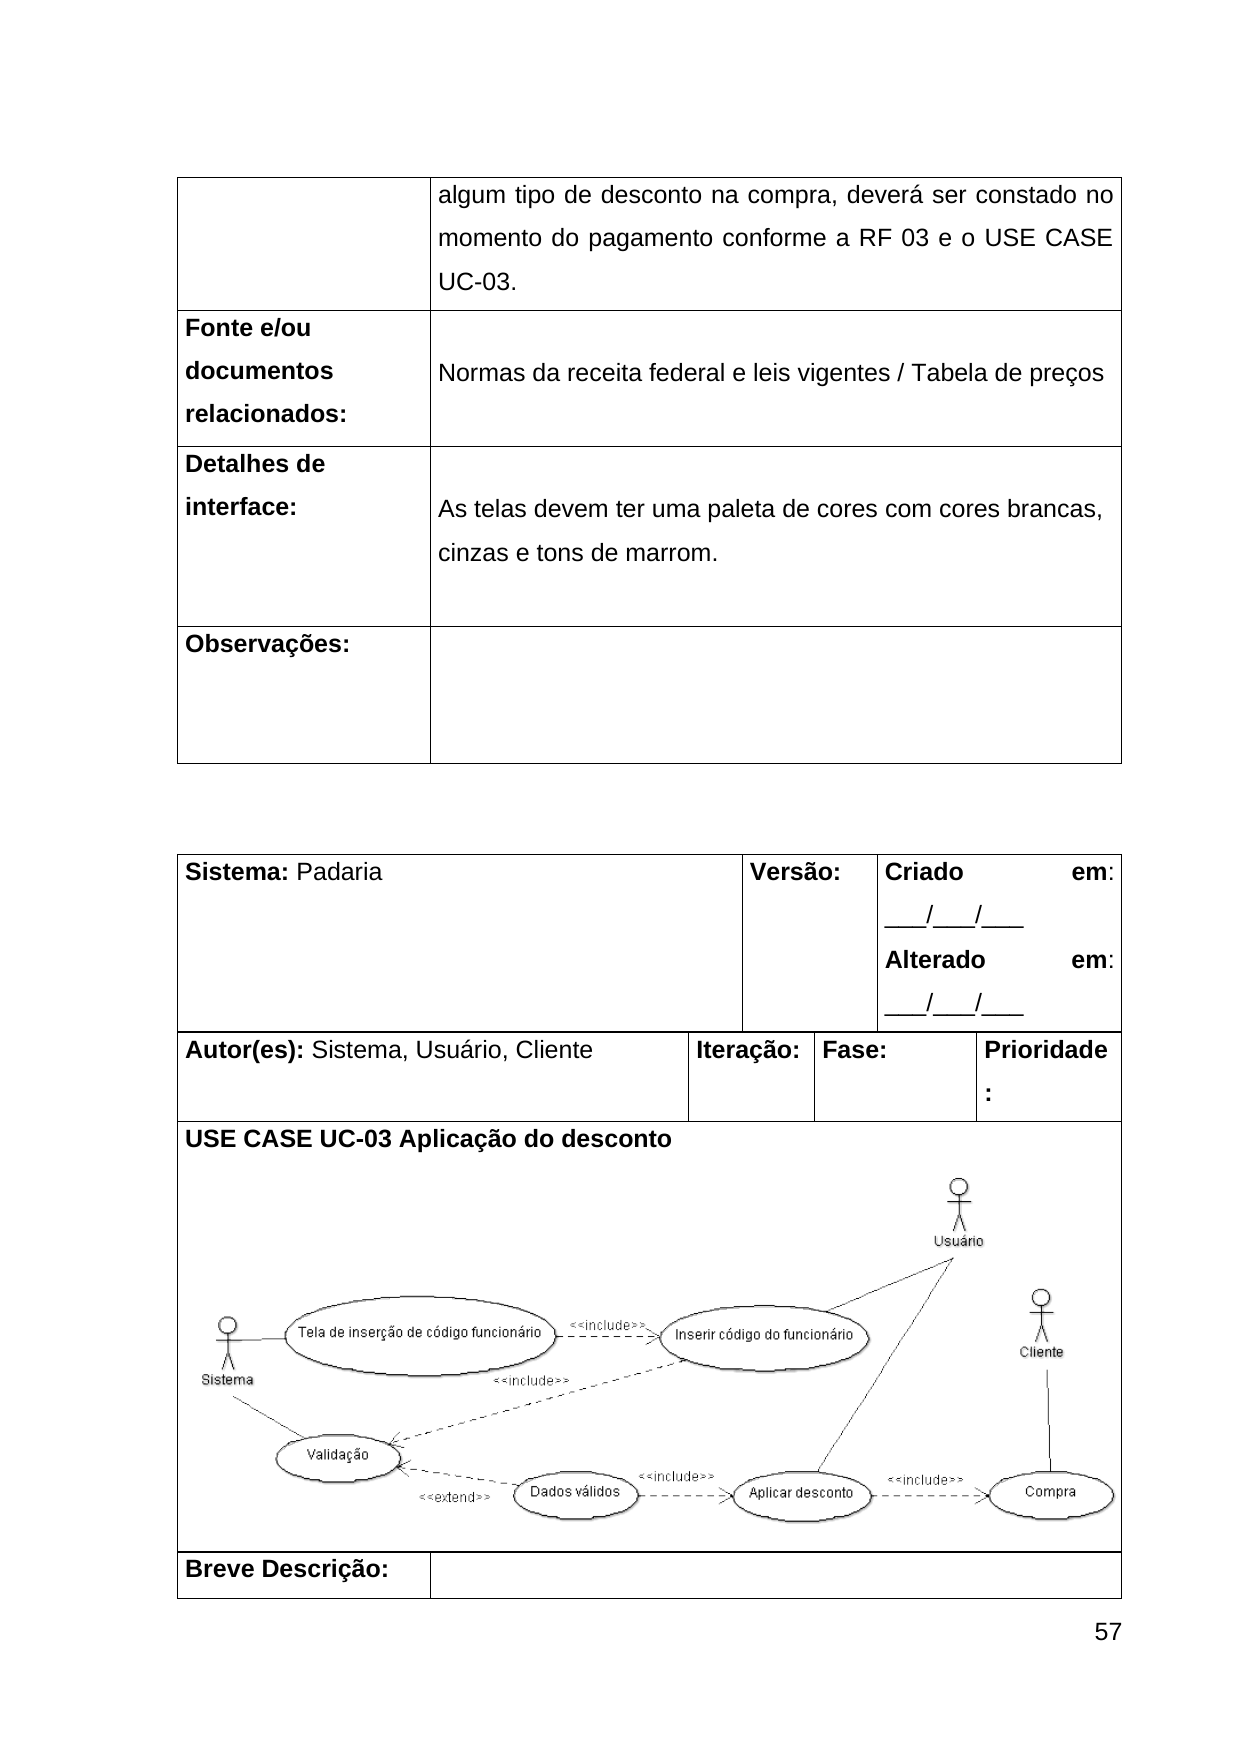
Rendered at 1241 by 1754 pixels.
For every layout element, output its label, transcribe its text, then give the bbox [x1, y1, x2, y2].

table_cell Fase: [815, 1033, 976, 1121]
table_cell Normas da receita federal e leis vigentes / Tabela de preços [431, 311, 1121, 446]
table_cell As telas devem ter uma paleta de cores com cores brancas, cinzas e tons de marrom. [431, 447, 1121, 626]
table_header Criado em: ___/___/___ Alterado em: ___/___/___ [878, 855, 1121, 1031]
picture [184, 1169, 1122, 1538]
table_cell Prioridade: [977, 1033, 1121, 1121]
table_cell Breve Descrição: [178, 1553, 430, 1597]
table_header Sistema: Padaria [178, 855, 742, 1031]
table_cell [178, 178, 430, 309]
table_cell Detalhes de interface: [178, 447, 430, 626]
table_cell USE CASE UC-03 Aplicação do desconto [178, 1122, 1121, 1551]
table_cell Observações: [178, 627, 430, 762]
table_cell Autor(es): Sistema, Usuário, Cliente [178, 1033, 688, 1121]
table_cell [431, 1553, 1121, 1597]
table_cell algum tipo de desconto na compra, deverá ser constado no momento do pagamento conforme a RF 03 e o USE CASE UC-03. [431, 178, 1121, 309]
table_cell Fonte e/ou documentos relacionados: [178, 311, 430, 446]
table_header Versão: [743, 855, 877, 1031]
table_cell Iteração: [689, 1033, 814, 1121]
table_cell [431, 627, 1121, 762]
